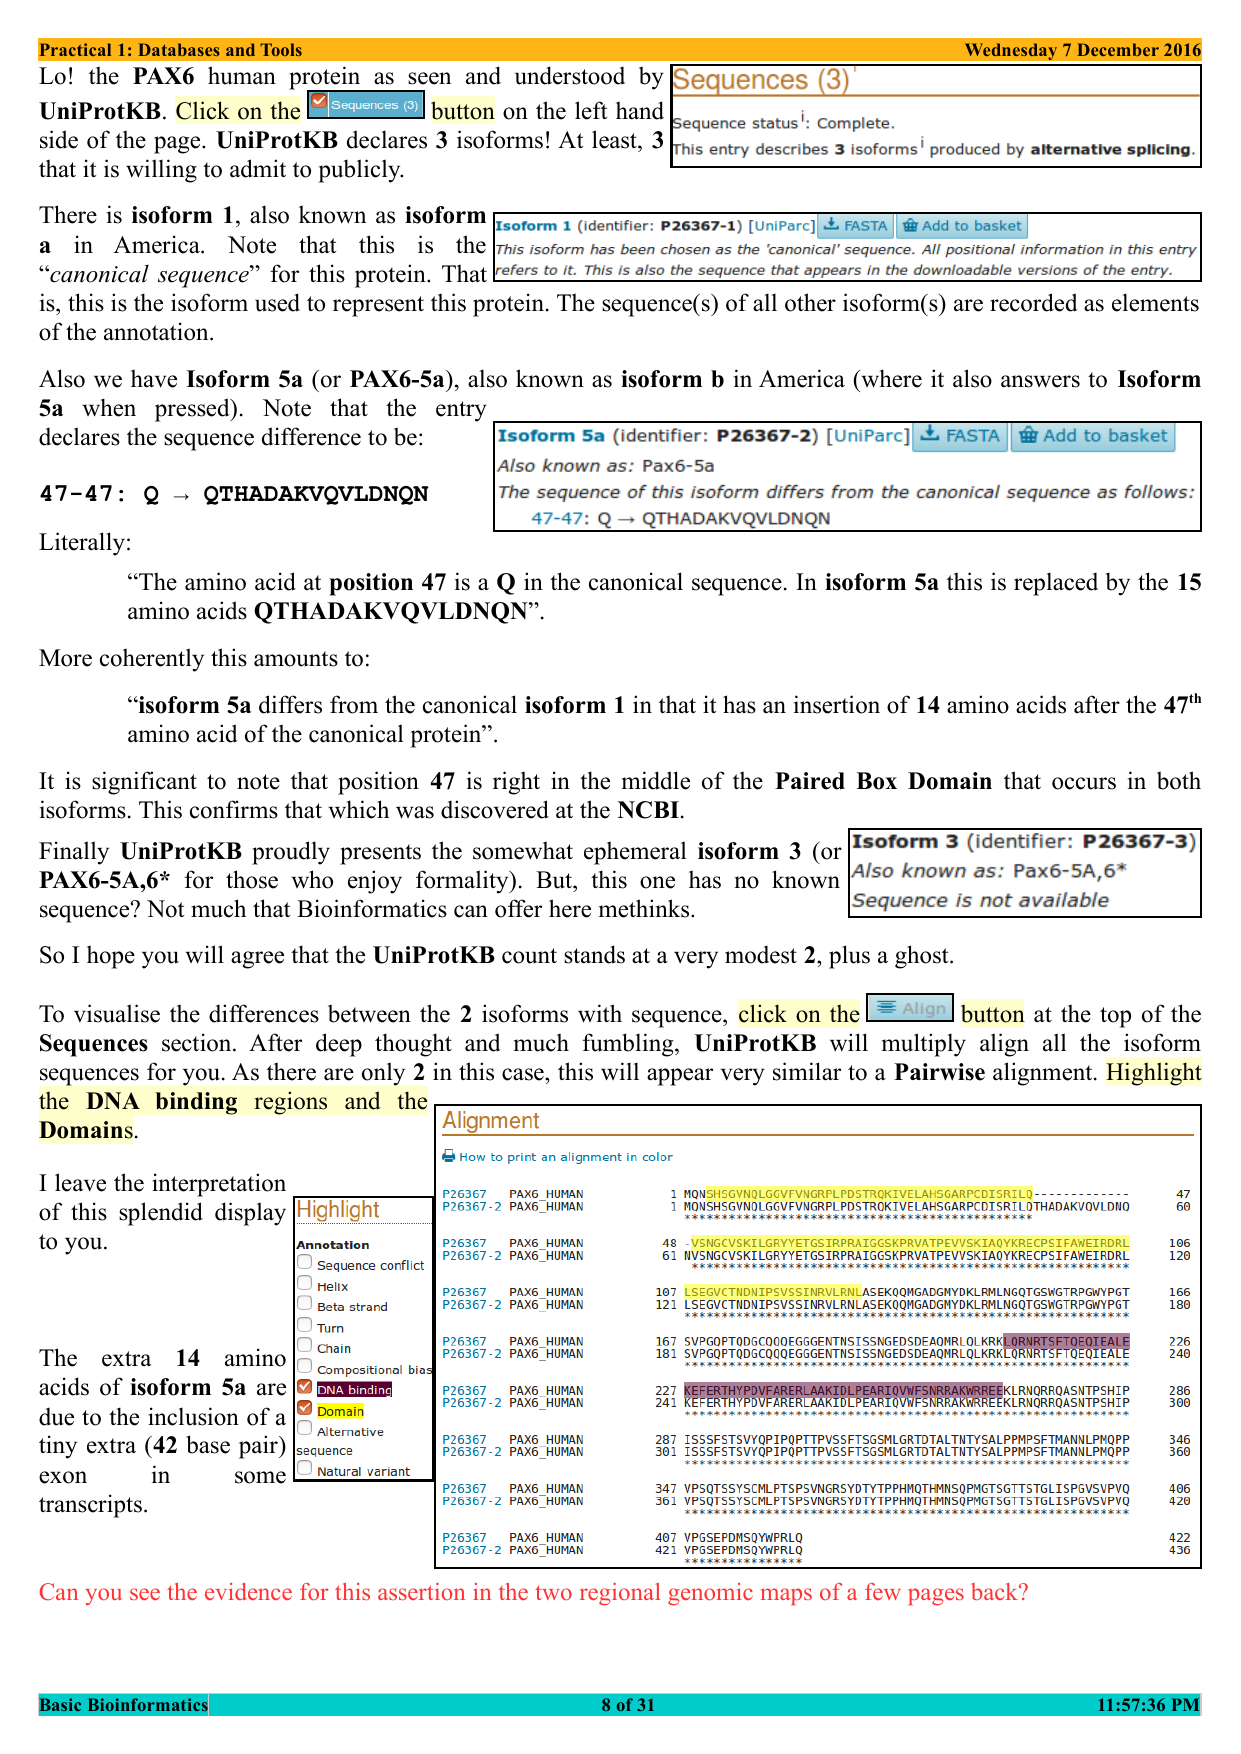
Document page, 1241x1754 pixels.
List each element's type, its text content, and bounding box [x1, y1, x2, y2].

picture [295, 1198, 432, 1479]
text So I hope you will agree that the UniProtKB count stands at a very modest 2, plus a ghost. [38, 940, 1202, 969]
text “The amino acid at position 47 is a Q in the canonical sequence. In isoform 5a this is replaced by the 15 amino acids QTHADAKVQVLDNQN”. [127, 567, 1202, 625]
text Literally: [38, 526, 1202, 555]
picture [495, 214, 1200, 280]
text To visualise the differences between the 2 isoforms with sequence, click on thebutton at the top of the Sequences section. After deep thought and much fumbling, UniProtKB will multiply align all the isoform sequences for you. As there are only 2 in this case, this will appear very similar to a Pairwise alignment. Highlight the DNA binding regions and the Domains. [38, 993, 1202, 1144]
text The extra 14 amino acids of isoform 5a are due to the inclusion of a tiny extra (42 base pair) exon in some transcripts. [38, 1343, 434, 1518]
picture [439, 1109, 1197, 1565]
text [436, 1106, 1200, 1567]
text 47-47: Q → QTHADAKVQVLDNQN [38, 480, 493, 509]
text There is isoform 1, also known as isoform a in America. Note that this is the “canonical sequence” for this protein. That is, this is the isoform used to represent this protein. The sequence(s) of all other isoform(s) are recorded as elements of the annotation. [38, 200, 1202, 346]
picture [495, 423, 1200, 530]
picture [850, 830, 1200, 916]
text Finally UniProtKB proudly presents the somewhat ephemeral isoform 3 (or PAX6-5A,6* for those who enjoy formality). But, this one has no known sequence? Not much that Bioinformatics can offer here methinks. [38, 829, 1202, 923]
text I leave the interpretation of this splendid display to you. [38, 1167, 434, 1482]
text Lo! the PAX6 human protein as seen and understood by UniProtKB. Click on thebutton on the left hand side of the page. UniProtKB declares 3 isoforms! At least, 3 that it is willing to admit to publicly. [38, 61, 1202, 183]
text It is significant to note that position 47 is right in the middle of the Paired Box Domain that occurs in both isoforms. This confirms that which was discovered at the NCBI. [38, 766, 1202, 824]
picture [868, 995, 952, 1020]
text Also we have Isoform 5a (or PAX6-5a), also known as isoform b in America (where it also answers to Isoform 5a when pressed). Note that the entry declares the sequence difference to be: [38, 363, 1202, 451]
text Can you see the evidence for this assertion in the two regional genomic maps of a few pages back? [38, 1577, 1202, 1606]
text “isoform 5a differs from the canonical isoform 1 in that it has an insertion of 14 amino acids after the 47th amino acid of the canonical protein”. [127, 690, 1202, 748]
picture [309, 92, 423, 117]
picture [673, 66, 1200, 166]
text More coherently this amounts to: [38, 643, 1202, 672]
